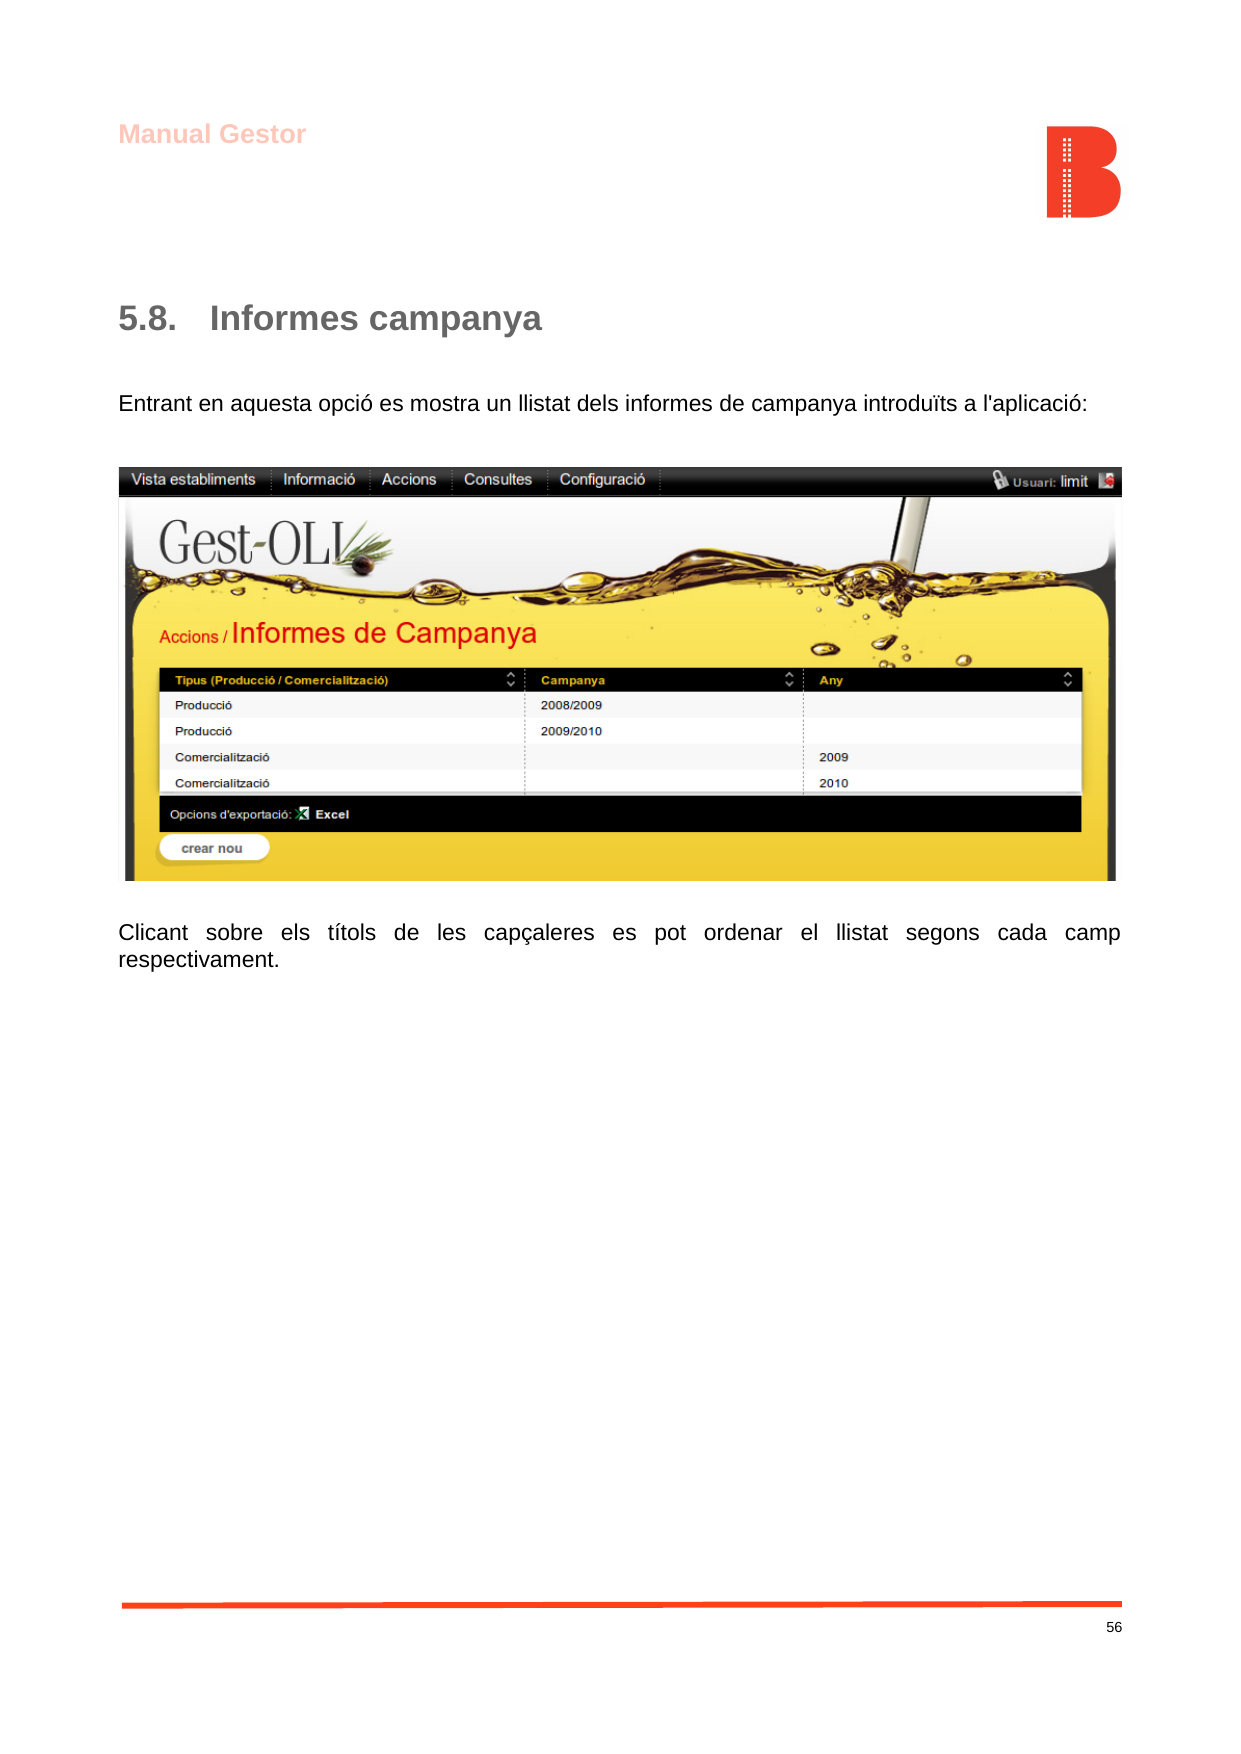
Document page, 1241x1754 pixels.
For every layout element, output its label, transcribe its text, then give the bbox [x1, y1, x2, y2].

subtitle Informes campanya [118, 298, 1122, 338]
text Entrant en aquesta opció es mostra un llistat dels informes de campanya introduïts a l'aplicació: [118, 390, 1122, 416]
text Clicant sobre els títols de les capçaleres es pot ordenar el llistat segons cada camp respectivament. [118, 919, 1122, 972]
picture [118, 467, 1123, 881]
picture [1036, 124, 1130, 221]
